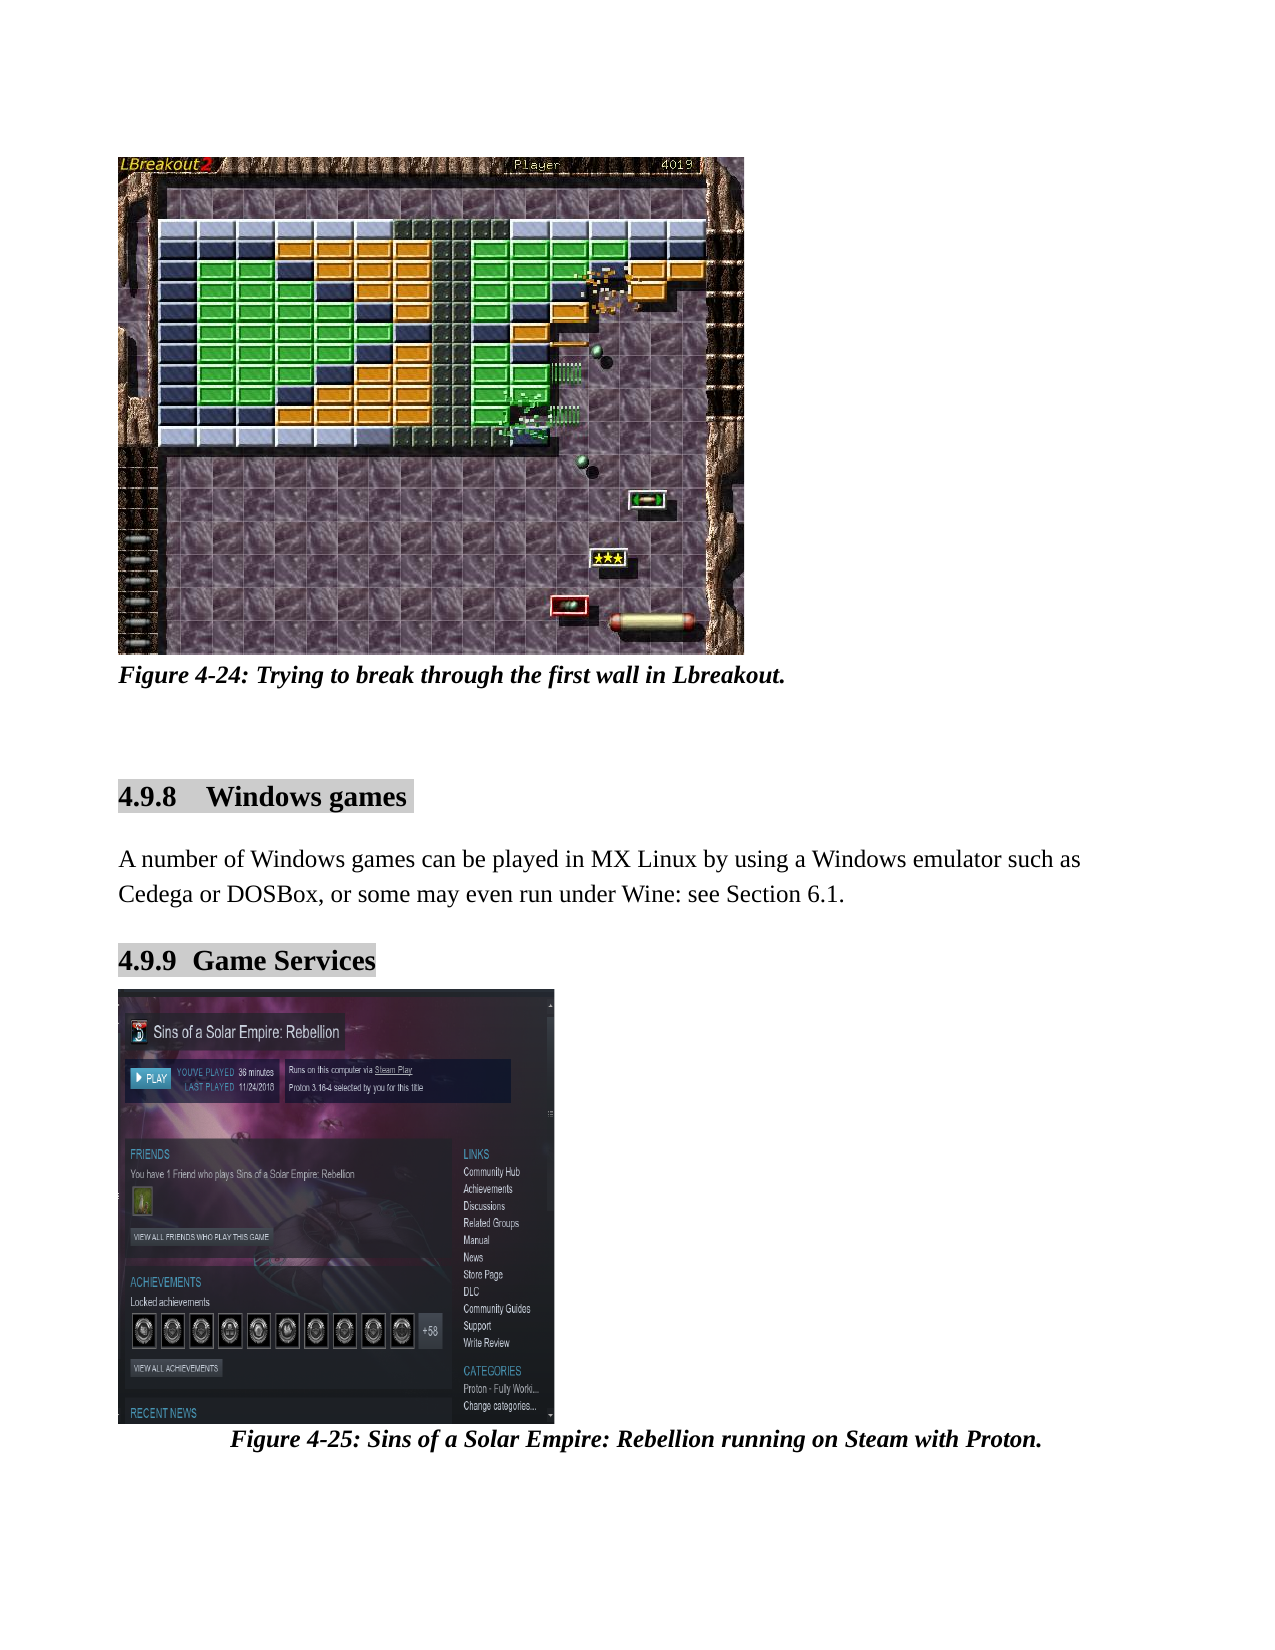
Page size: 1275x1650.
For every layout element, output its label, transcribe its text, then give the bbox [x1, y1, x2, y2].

text A number of Windows games can be played in MX Linux by using a Windows emulator such as Cedega or DOSBox, or some may even run under Wine: see Section 6.1. [118, 844, 1157, 907]
picture [118, 989, 555, 1424]
subtitle 4.9.9 Game Services [376, 943, 1157, 977]
text Figure 4-24: Trying to break through the first wall in Lbreakout. [118, 184, 1141, 689]
picture [118, 157, 745, 655]
subtitle 4.9.8 Windows games [414, 779, 1157, 813]
text Figure 4-25: Sins of a Solar Empire: Rebellion running on Steam with Proton. [118, 1002, 1157, 1453]
